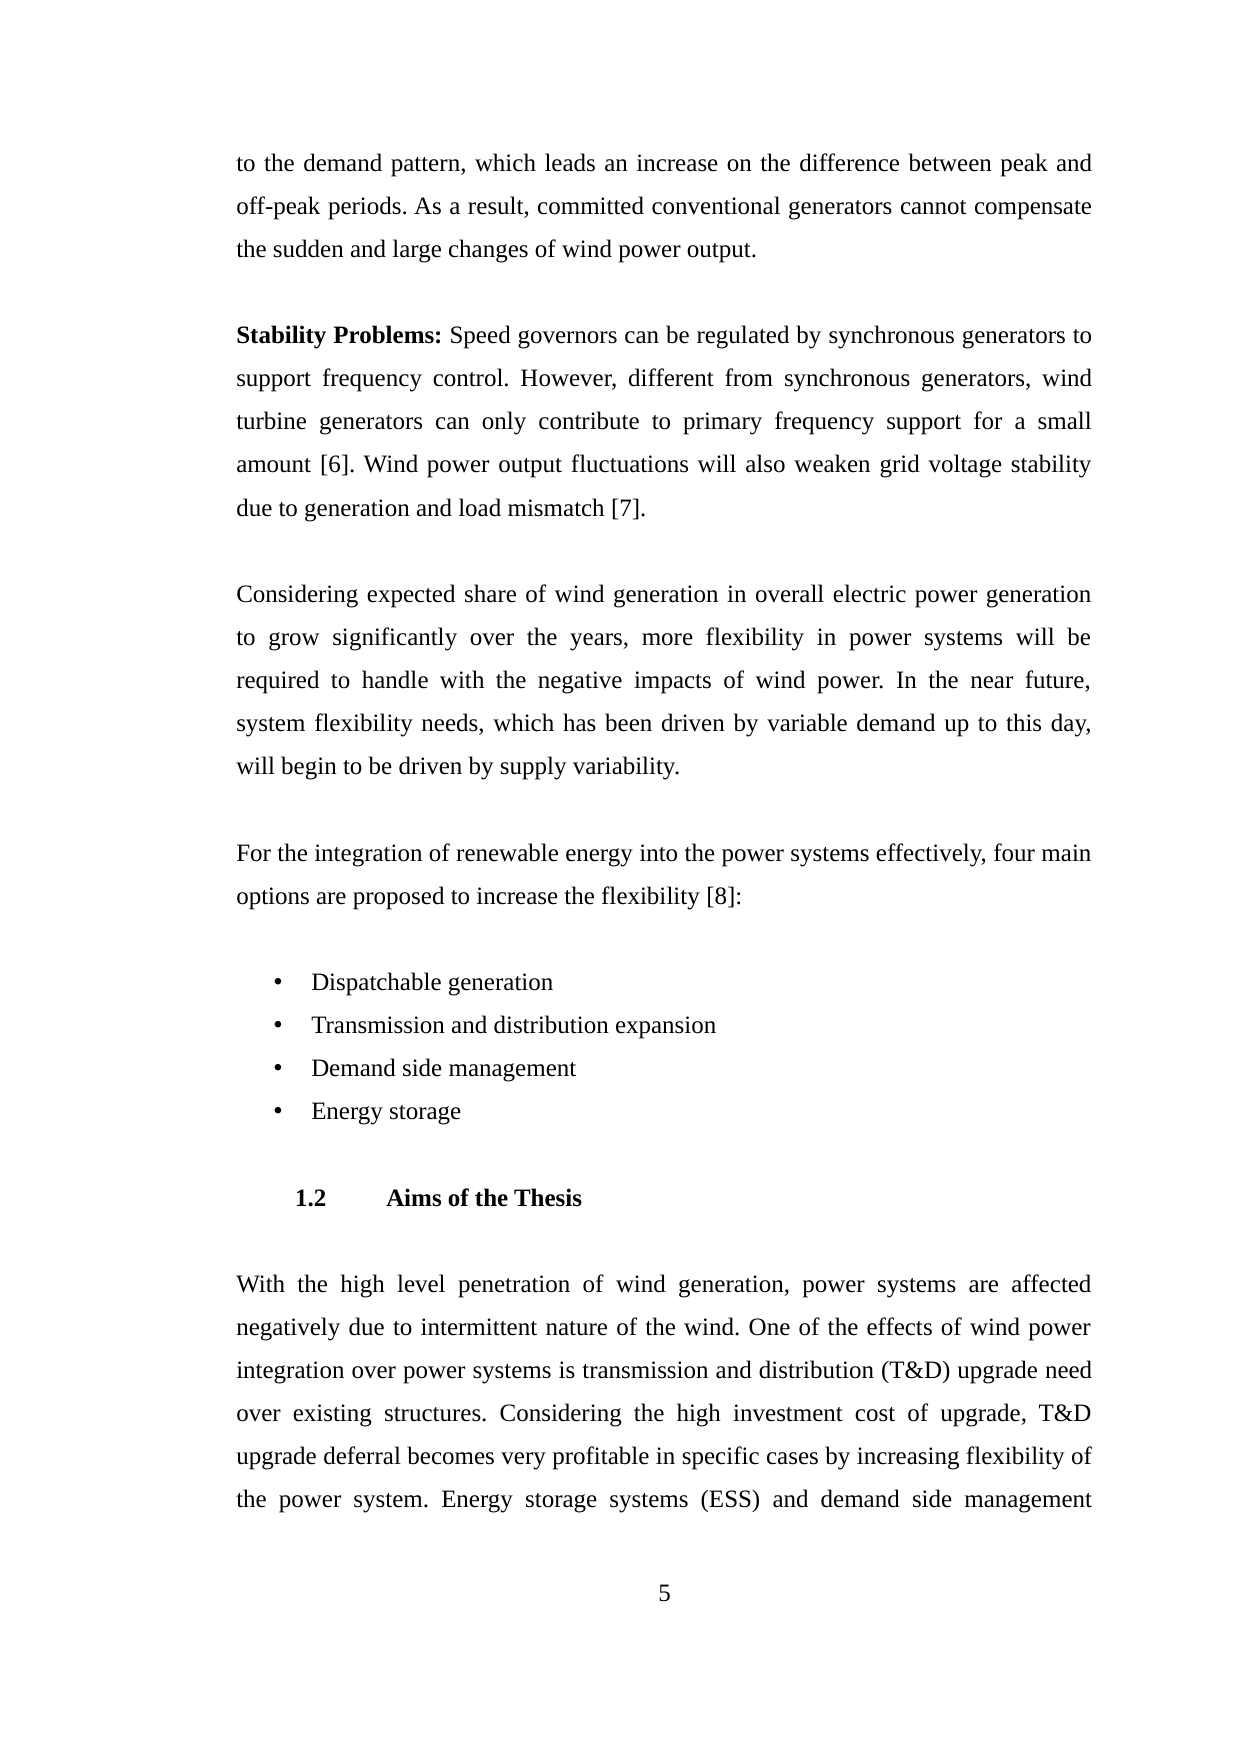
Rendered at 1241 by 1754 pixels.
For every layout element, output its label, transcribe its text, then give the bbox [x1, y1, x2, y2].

text to the demand pattern, which leads an increase on the difference between peak and off-peak periods. As a result, committed conventional generators cannot compensate the sudden and large changes of wind power output. [236, 148, 1093, 263]
text Stability Problems: Speed governors can be regulated by synchronous generators to support frequency control. However, different from synchronous generators, wind turbine generators can only contribute to primary frequency support for a small amount [6]. Wind power output fluctuations will also weaken grid voltage stability due to generation and load mismatch [7]. [236, 320, 1093, 521]
list Demand side management [273, 1053, 1093, 1082]
text For the integration of renewable energy into the power systems effectively, four main options are proposed to increase the flexibility [8]: [236, 838, 1093, 909]
text With the high level penetration of wind generation, power systems are affected negatively due to intermittent nature of the wind. One of the effects of wind power integration over power systems is transmission and distribution (T&D) upgrade need over existing structures. Considering the high investment cost of upgrade, T&D upgrade deferral becomes very profitable in specific cases by increasing flexibility of the power system. Energy storage systems (ESS) and demand side management [236, 1269, 1093, 1513]
list Dispatchable generation [273, 967, 1093, 996]
list Transmission and distribution expansion [273, 1010, 1093, 1039]
text Considering expected share of wind generation in overall electric power generation to grow significantly over the years, more flexibility in power systems will be required to handle with the negative impacts of wind power. In the near future, system flexibility needs, which has been driven by variable demand up to this day, will begin to be driven by supply variability. [236, 579, 1093, 780]
list Aims of the Thesis [295, 1183, 1093, 1211]
list Energy storage [273, 1096, 1093, 1125]
